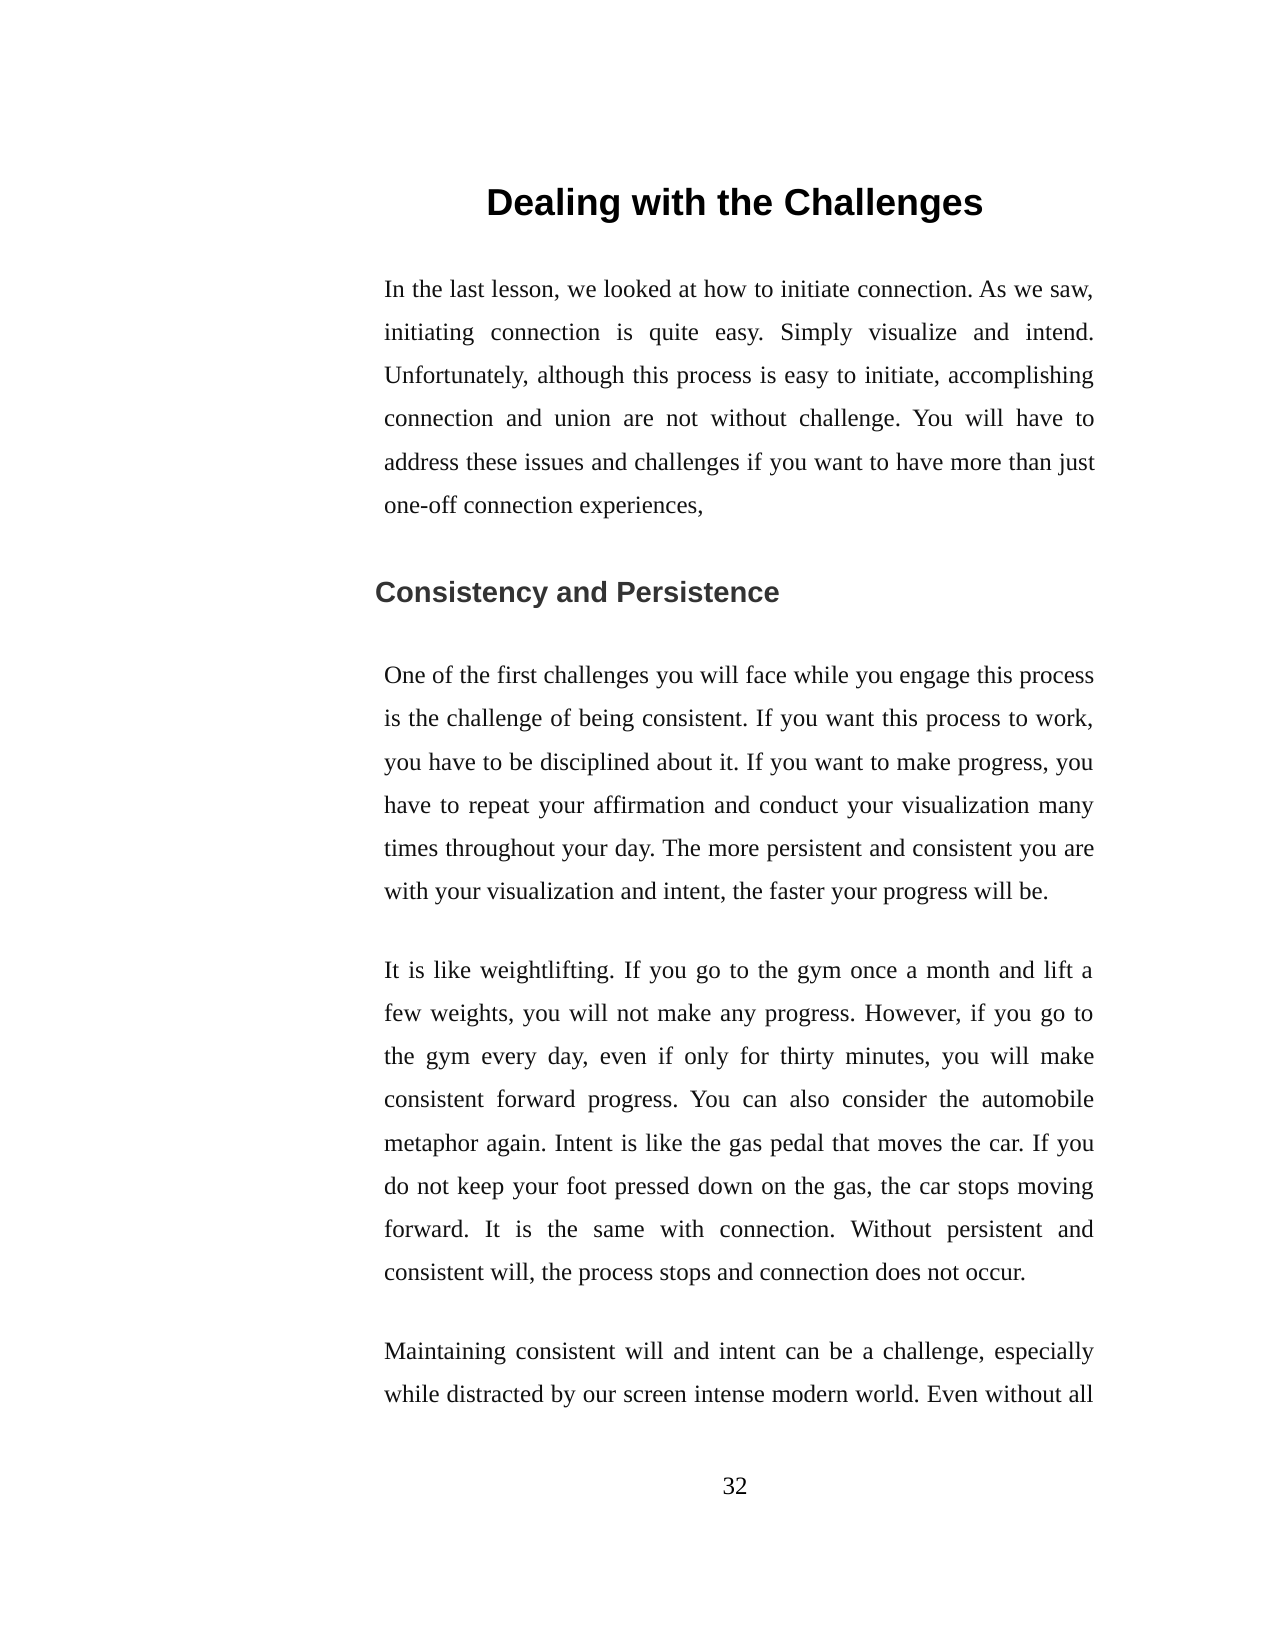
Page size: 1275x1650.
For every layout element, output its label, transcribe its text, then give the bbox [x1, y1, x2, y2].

subtitle Consistency and Persistence [375, 575, 1095, 608]
text In the last lesson, we looked at how to initiate connection. As we saw, initiating connection is quite easy. Simply visualize and intend. Unfortunately, although this process is easy to initiate, accomplishing connection and union are not without challenge. You will have to address these issues and challenges if you want to have more than just one-off connection experiences, [384, 274, 1095, 518]
text One of the first challenges you will face while you engage this process is the challenge of being consistent. If you want this process to work, you have to be disciplined about it. If you want to make progress, you have to repeat your affirmation and conduct your visualization many times throughout your day. The more persistent and consistent you are with your visualization and intent, the faster your progress will be. [384, 660, 1095, 905]
text Maintaining consistent will and intent can be a challenge, especially while distracted by our screen intense modern world. Even without all [384, 1336, 1095, 1408]
text It is like weightlifting. If you go to the gym once a month and lift a few weights, you will not make any progress. However, if you go to the gym every day, even if only for thirty minutes, you will make consistent forward progress. You can also consider the automobile metaphor again. Intent is like the gas pedal that moves the car. If you do not keep your foot pressed down on the gas, the car stops moving forward. It is the same with connection. Without persistent and consistent will, the process stops and connection does not occur. [384, 955, 1095, 1286]
subtitle Dealing with the Challenges [375, 180, 1095, 223]
